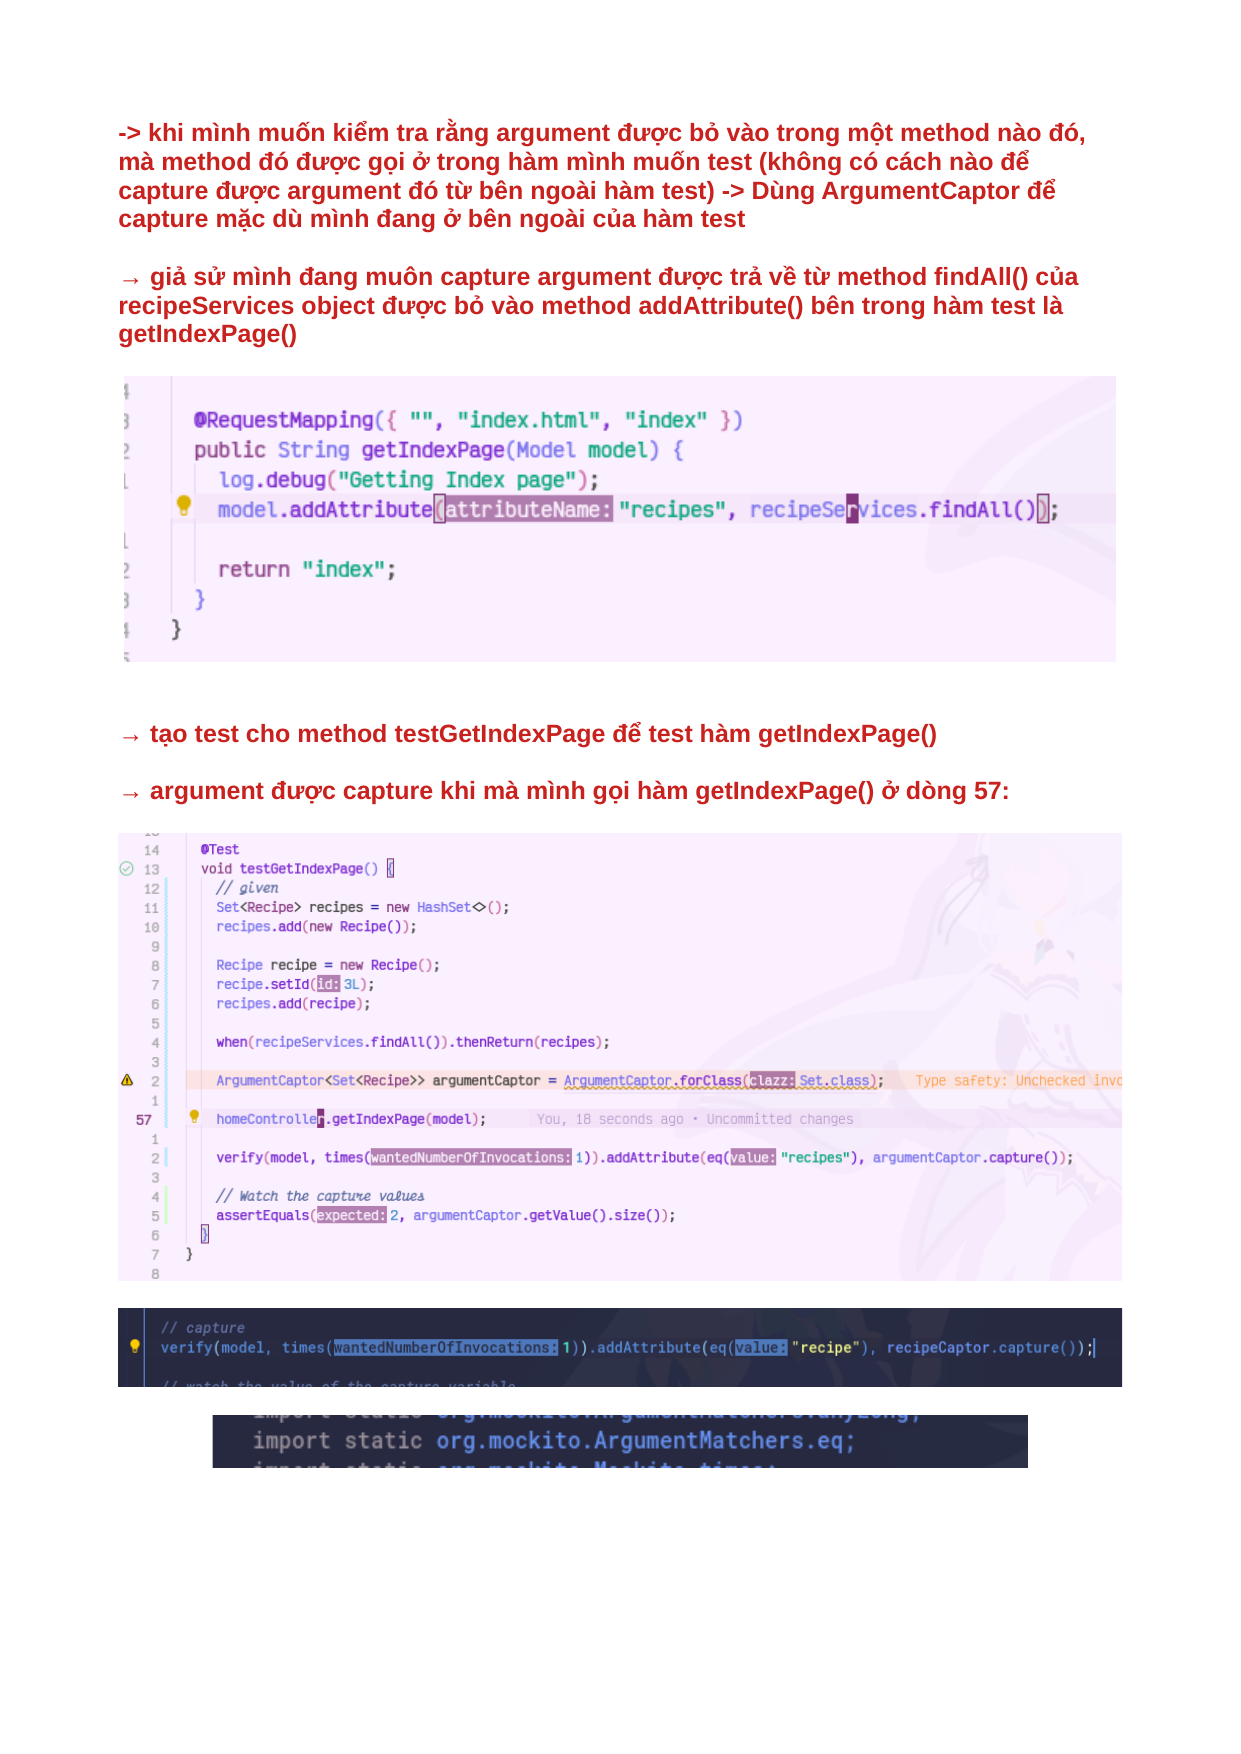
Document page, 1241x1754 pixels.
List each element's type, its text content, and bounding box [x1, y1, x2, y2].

picture [118, 1308, 1123, 1387]
text → argument được capture khi mà mình gọi hàm getIndexPage() ở dòng 57: [118, 776, 1122, 805]
text → tạo test cho method testGetIndexPage để test hàm getIndexPage() [118, 719, 1122, 747]
picture [118, 833, 1123, 1281]
text → giả sử mình đang muôn capture argument được trả về từ method findAll() của recipeServices object được bỏ vào method addAttribute() bên trong hàm test là getIndexPage() [118, 262, 1122, 348]
picture [124, 376, 1117, 662]
text -> khi mình muốn kiểm tra rằng argument được bỏ vào trong một method nào đó, mà method đó được gọi ở trong hàm mình muốn test (không có cách nào để capture được argument đó từ bên ngoài hàm test) -> Dùng ArgumentCaptor để capture mặc dù mình đang ở bên ngoài của hàm test [118, 118, 1122, 233]
picture [212, 1415, 1028, 1468]
